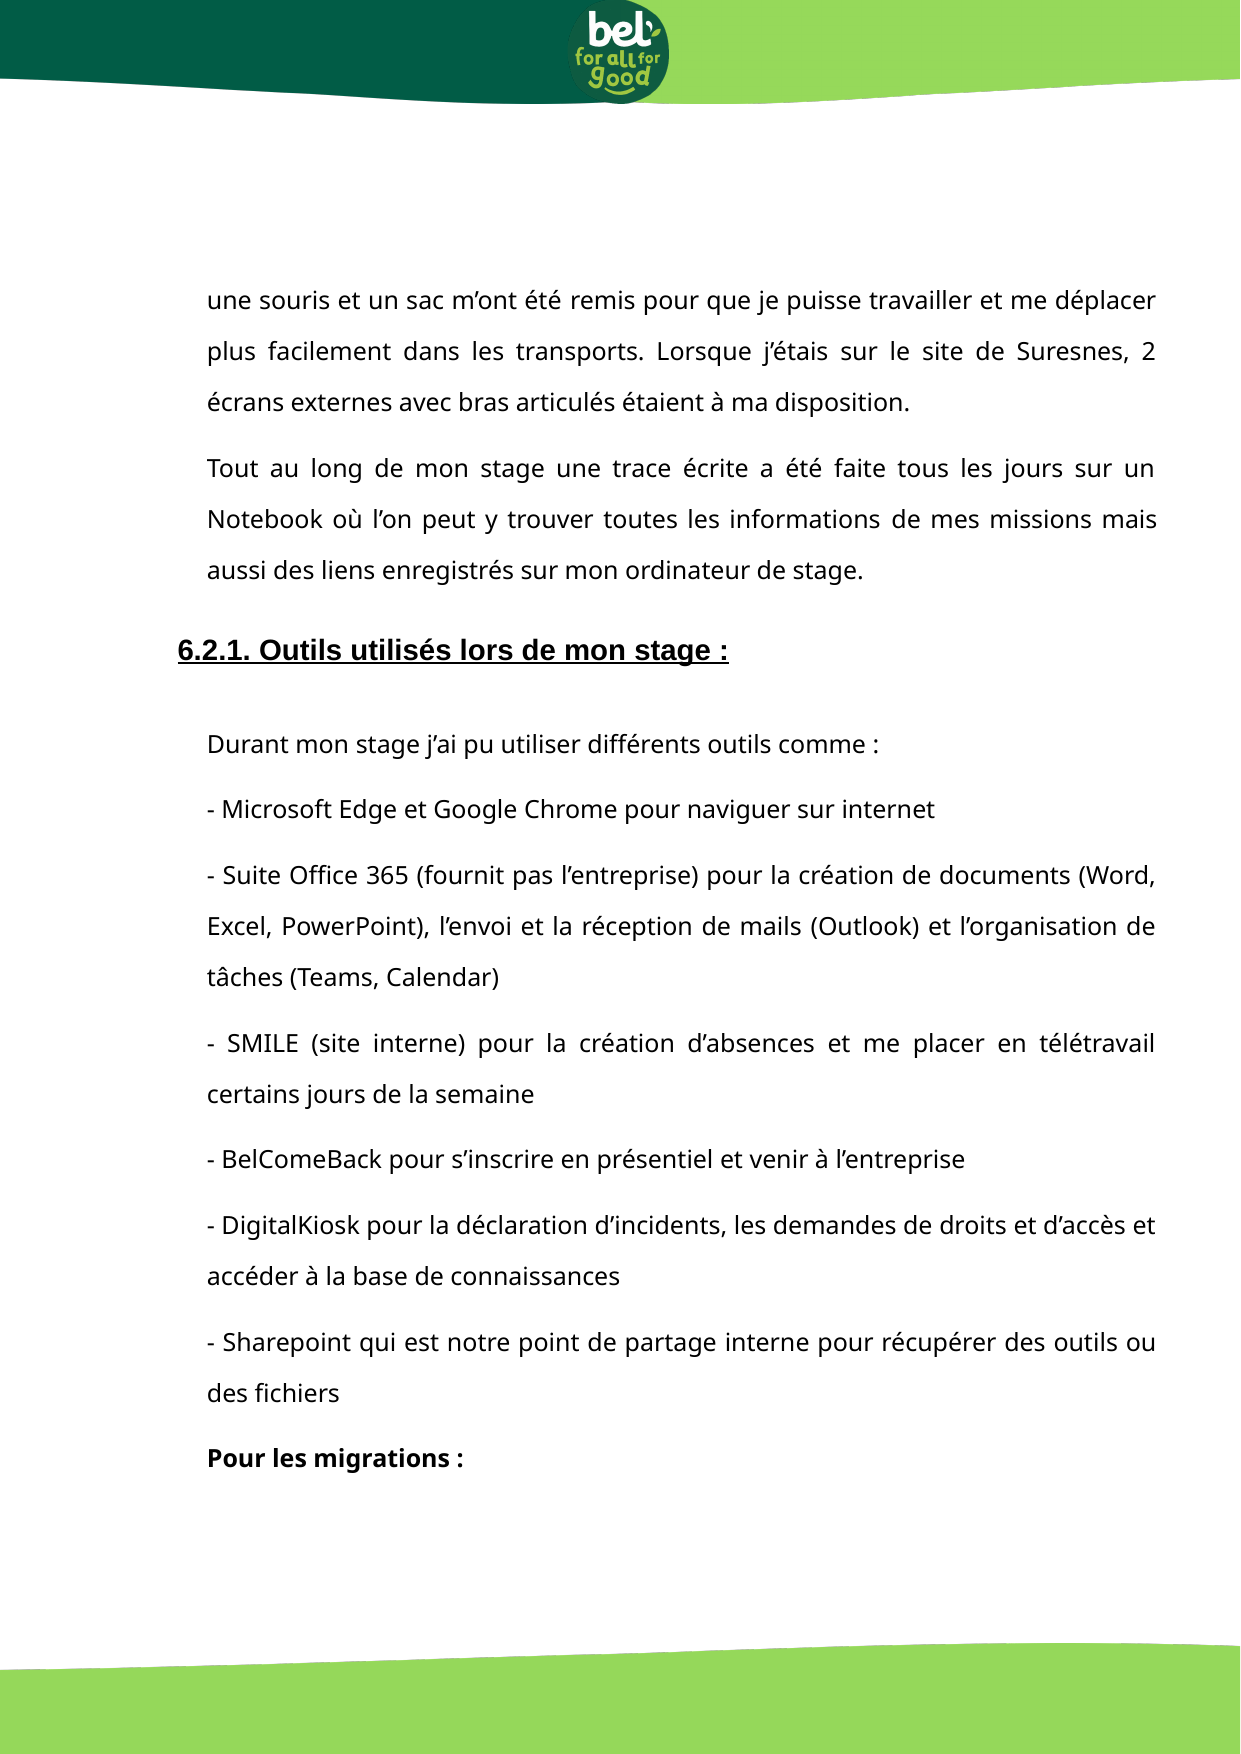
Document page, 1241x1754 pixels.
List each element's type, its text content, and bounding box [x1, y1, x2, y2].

text Pour les migrations : [177, 1393, 1181, 1475]
picture [0, 1643, 1241, 1754]
text - SMILE (site interne) pour la création d’absences et me placer en télétravail certains jours de la semaine [177, 978, 1181, 1094]
text - BelComeBack pour s’inscrire en présentiel et venir à l’entreprise [177, 1094, 1181, 1160]
subtitle 6.2.1. Outils utilisés lors de mon stage : [177, 633, 1181, 666]
text - Suite Office 365 (fournit pas l’entreprise) pour la création de documents (Word, Excel, PowerPoint), l’envoi et la réception de mails (Outlook) et l’organisation de tâches (Teams, Calendar) [177, 810, 1181, 978]
text Durant ce stage un ordinateur portable m’a été confié ainsi qu’un nom d’utilisateur et des accès sur les différents logiciels réseaux. C’est sur cet ordinateur que j’ai pu effectuer mes différentes missions. Un casque, un clavier, une souris et un sac m’ont été remis pour que je puisse travailler et me déplacer plus facilement dans les transports. Lorsque j’étais sur le site de Suresnes, 2 écrans externes avec bras articulés étaient à ma disposition. [177, 235, 1181, 403]
picture [0, 0, 1240, 104]
text Durant mon stage j’ai pu utiliser différents outils comme : [177, 679, 1181, 744]
text - Microsoft Edge et Google Chrome pour naviguer sur internet [177, 744, 1181, 810]
text - DigitalKiosk pour la déclaration d’incidents, les demandes de droits et d’accès et accéder à la base de connaissances [177, 1160, 1181, 1277]
text - Sharepoint qui est notre point de partage interne pour récupérer des outils ou des fichiers [177, 1277, 1181, 1393]
text Tout au long de mon stage une trace écrite a été faite tous les jours sur un Notebook où l’on peut y trouver toutes les informations de mes missions mais aussi des liens enregistrés sur mon ordinateur de stage. [177, 403, 1181, 587]
